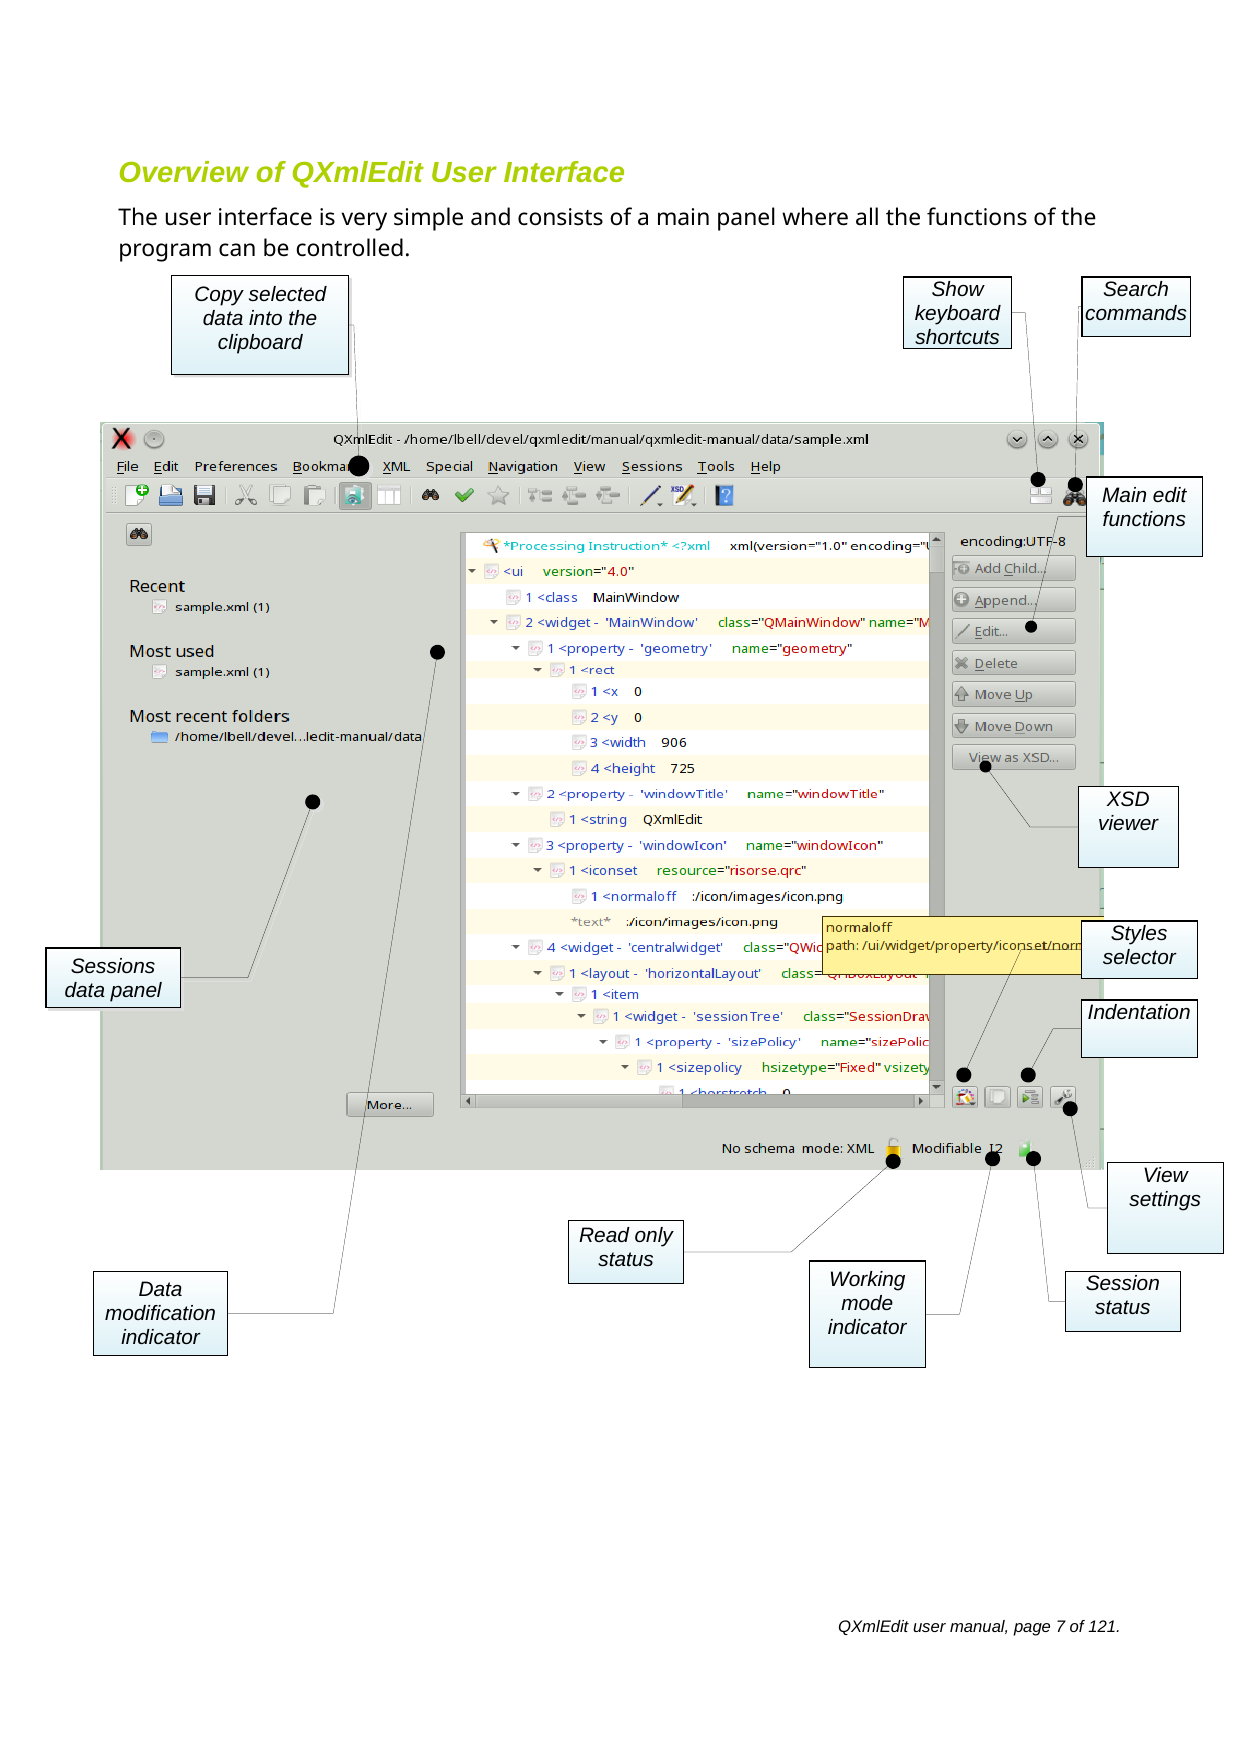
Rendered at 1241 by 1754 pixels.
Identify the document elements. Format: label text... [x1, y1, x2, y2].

subtitle Overview of QXmlEdit User Interface [118, 155, 1122, 188]
text The user interface is very simple and consists of a main panel where all the functions of the program can be controlled. [118, 201, 1122, 263]
picture [100, 422, 1104, 1170]
